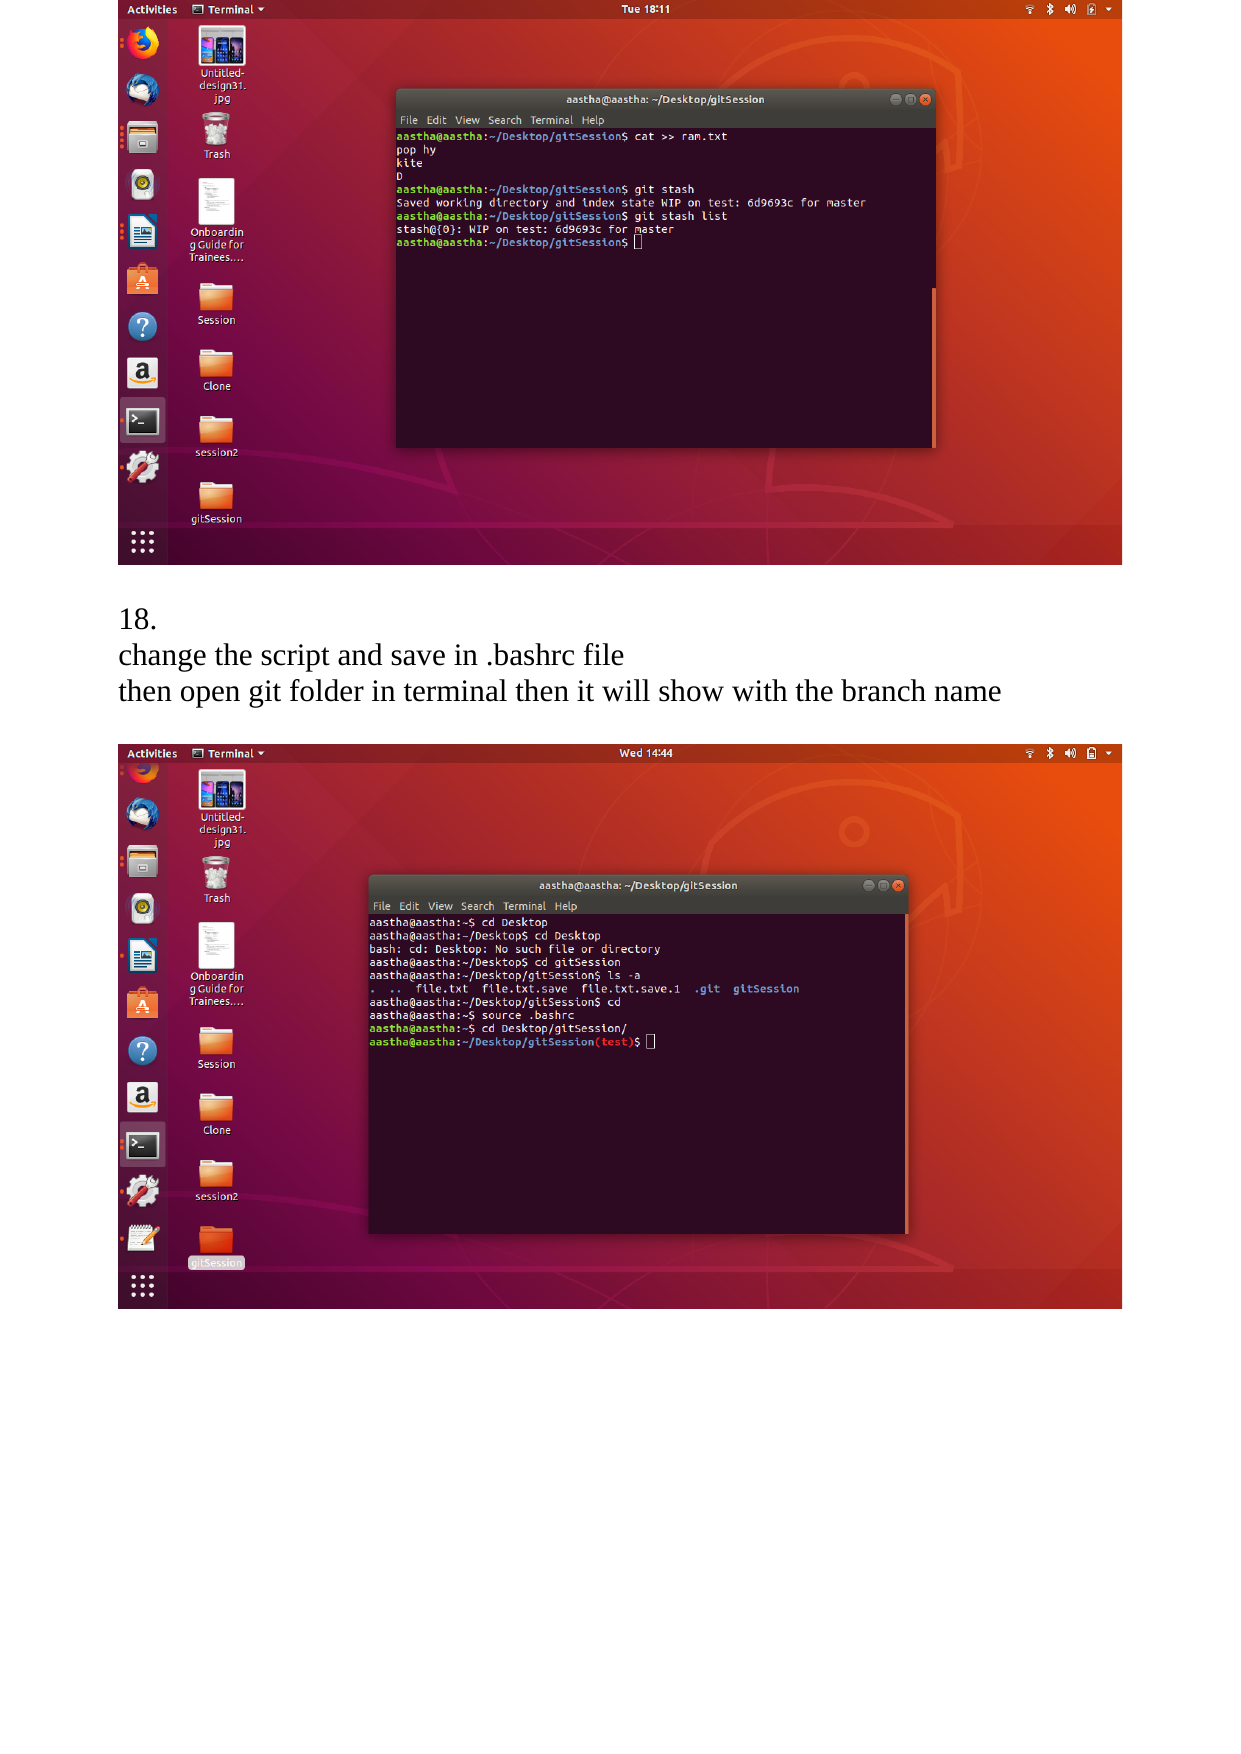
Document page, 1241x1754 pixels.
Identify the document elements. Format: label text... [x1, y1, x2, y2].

picture [118, 744, 1123, 1309]
text 18. [118, 600, 1122, 636]
text change the script and save in .bashrc file [118, 636, 1122, 672]
picture [118, 0, 1123, 565]
text then open git folder in terminal then it will show with the branch name [118, 672, 1122, 708]
